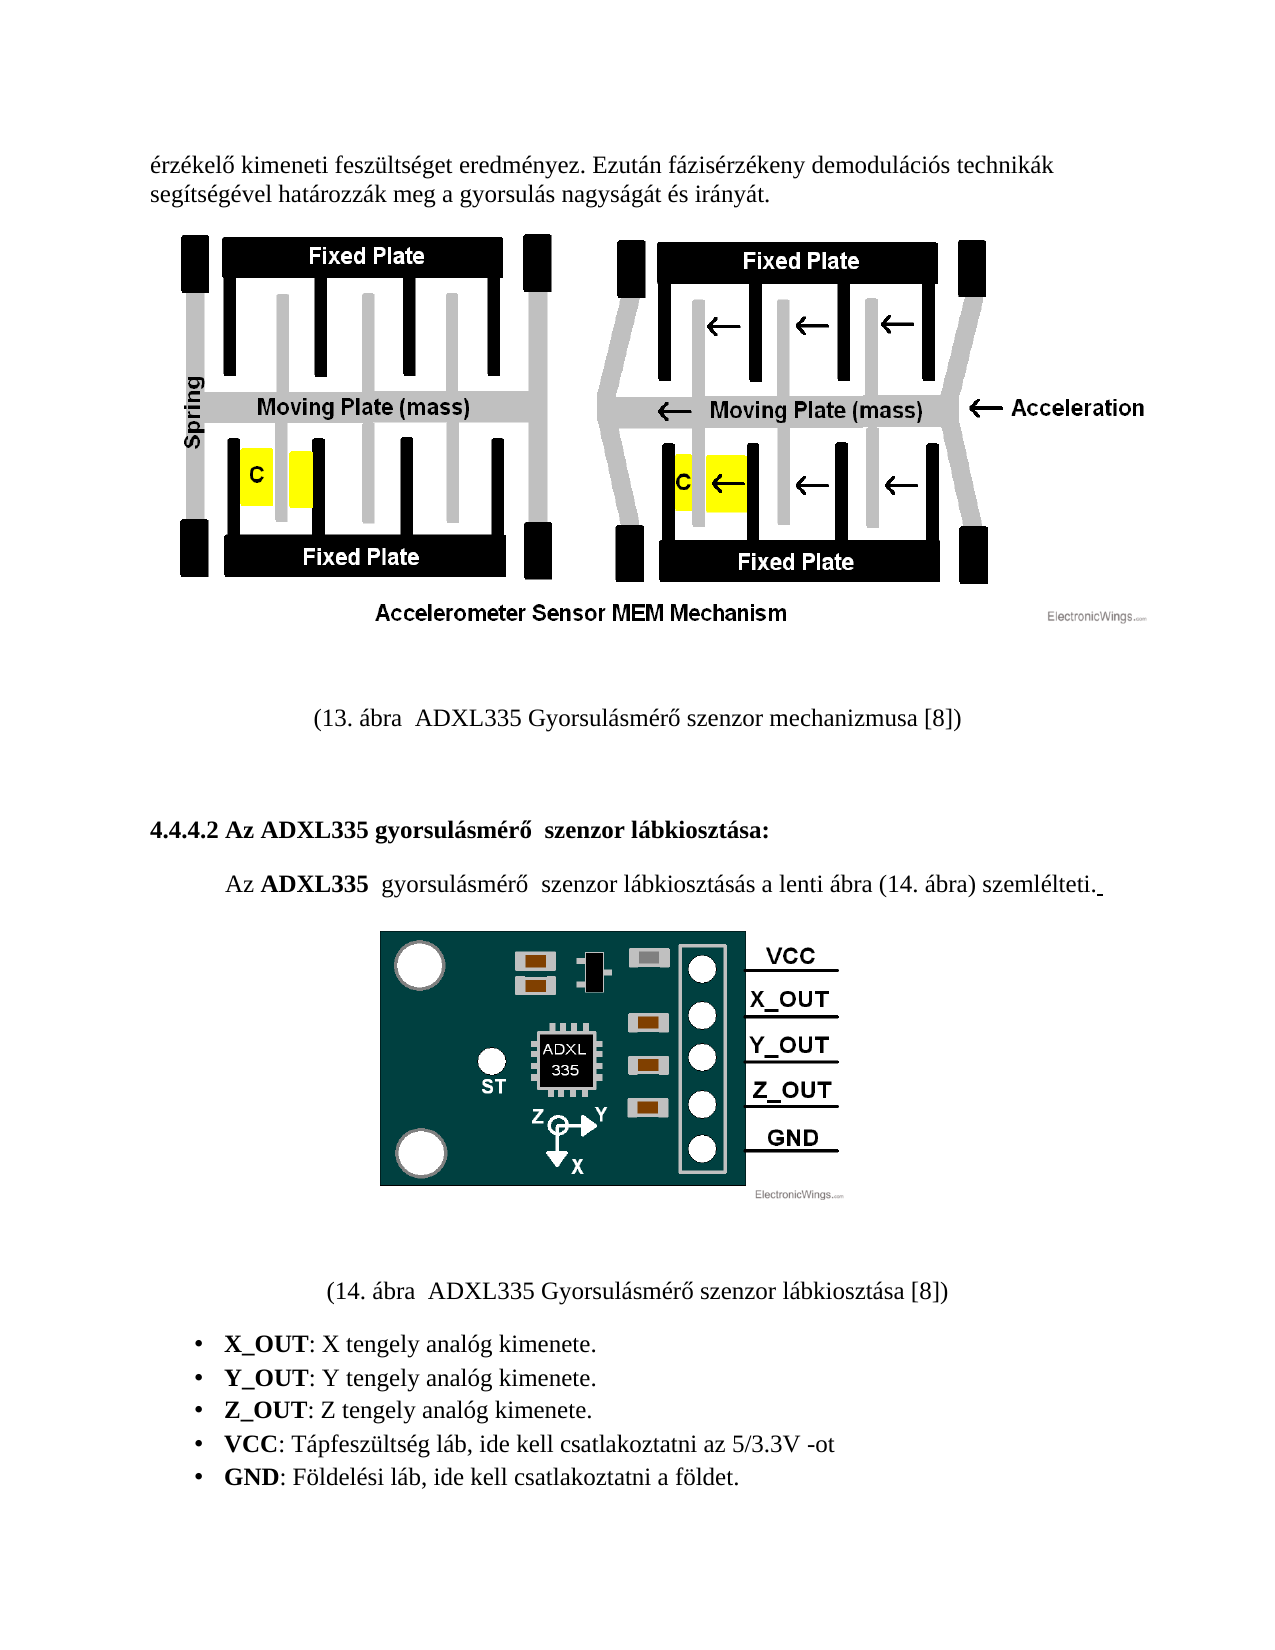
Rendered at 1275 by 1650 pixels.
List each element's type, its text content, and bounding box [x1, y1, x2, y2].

list X_OUT: X tengely analóg kimenete. [194, 1329, 1125, 1358]
picture [369, 923, 847, 1200]
text 4.4.4.2 Az ADXL335 gyorsulásmérő szenzor lábkiosztása: [150, 816, 1125, 844]
list Y_OUT: Y tengely analóg kimenete. [194, 1363, 1125, 1391]
text Az ADXL335 gyorsulásmérő szenzor lábkiosztásás a lenti ábra (14. ábra) szemlélteti. [150, 869, 1125, 898]
text (14. ábra ADXL335 Gyorsulásmérő szenzor lábkiosztása [8]) [150, 1276, 1125, 1304]
picture [171, 227, 1147, 624]
list Z_OUT: Z tengely analóg kimenete. [194, 1396, 1125, 1424]
text (13. ábra ADXL335 Gyorsulásmérő szenzor mechanizmusa [8]) [150, 703, 1125, 731]
text érzékelő kimeneti feszültséget eredményez. Ezután fázisérzékeny demodulációs technikák segítségével határozzák meg a gyorsulás nagyságát és irányát. [150, 150, 1125, 207]
list VCC: Tápfeszültség láb, ide kell csatlakoztatni az 5/3.3V -ot [194, 1429, 1125, 1457]
list GND: Földelési láb, ide kell csatlakoztatni a földet. [194, 1462, 1125, 1490]
